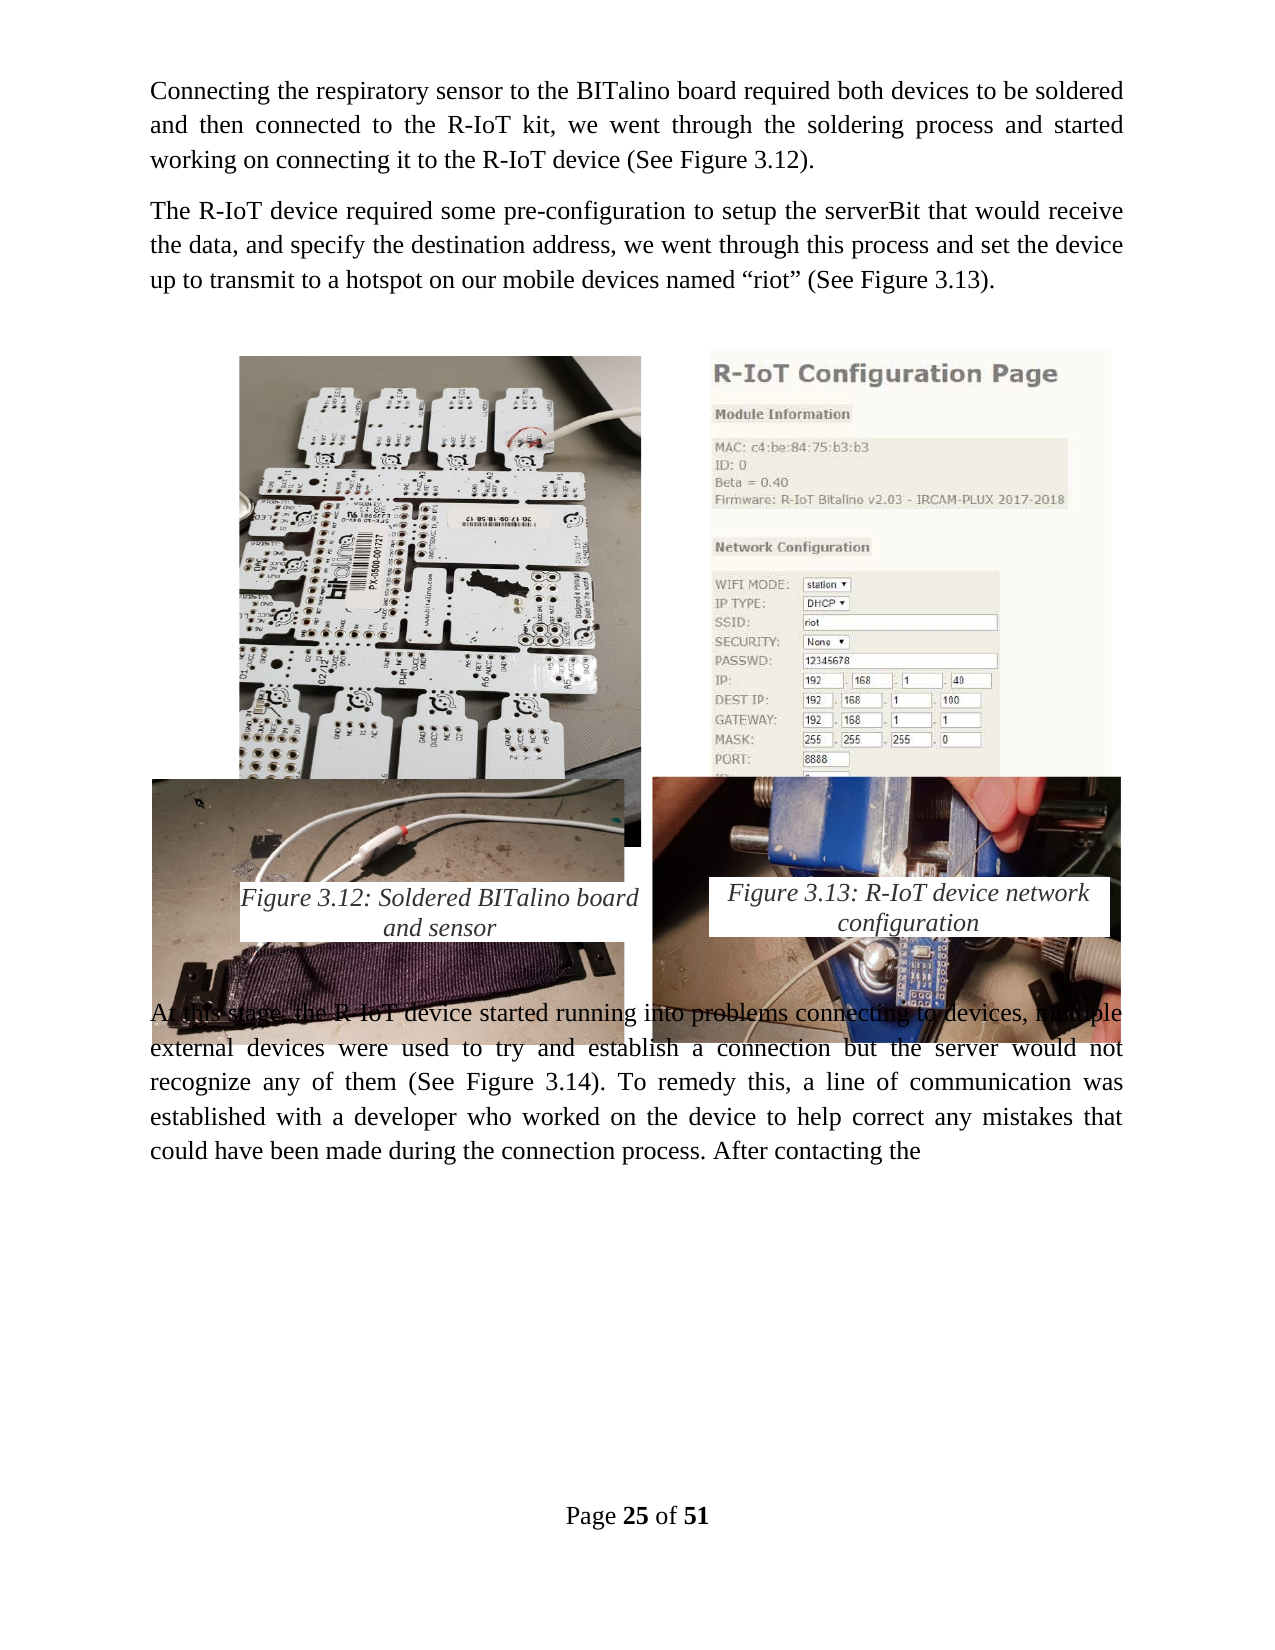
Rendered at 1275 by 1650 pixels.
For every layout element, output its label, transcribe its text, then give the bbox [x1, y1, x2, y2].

text The R-IoT device required some pre-configuration to setup the serverBit that would receive the data, and specify the destination address, we went through this process and set the device up to transmit to a hotspot on our mobile devices named “riot” (See Figure 3.13). [150, 195, 1125, 294]
text Connecting the respiratory sensor to the BITalino board required both devices to be soldered and then connected to the R-IoT kit, we went through the soldering process and started working on connecting it to the R-IoT device (See Figure 3.12). [150, 75, 1125, 174]
text At this stage, the R-IoT device started running into problems connecting to devices, multiple external devices were used to try and establish a connection but the server would not recognize any of them (See Figure 3.14). To remedy this, a line of communication was established with a developer who worked on the device to help correct any mistakes that could have been made during the connection process. After contacting the [150, 997, 1125, 1165]
text Figure 3.13: R-IoT device network configuration [709, 877, 1110, 937]
text Figure 3.12: Soldered BITalino board and sensor [240, 882, 642, 942]
